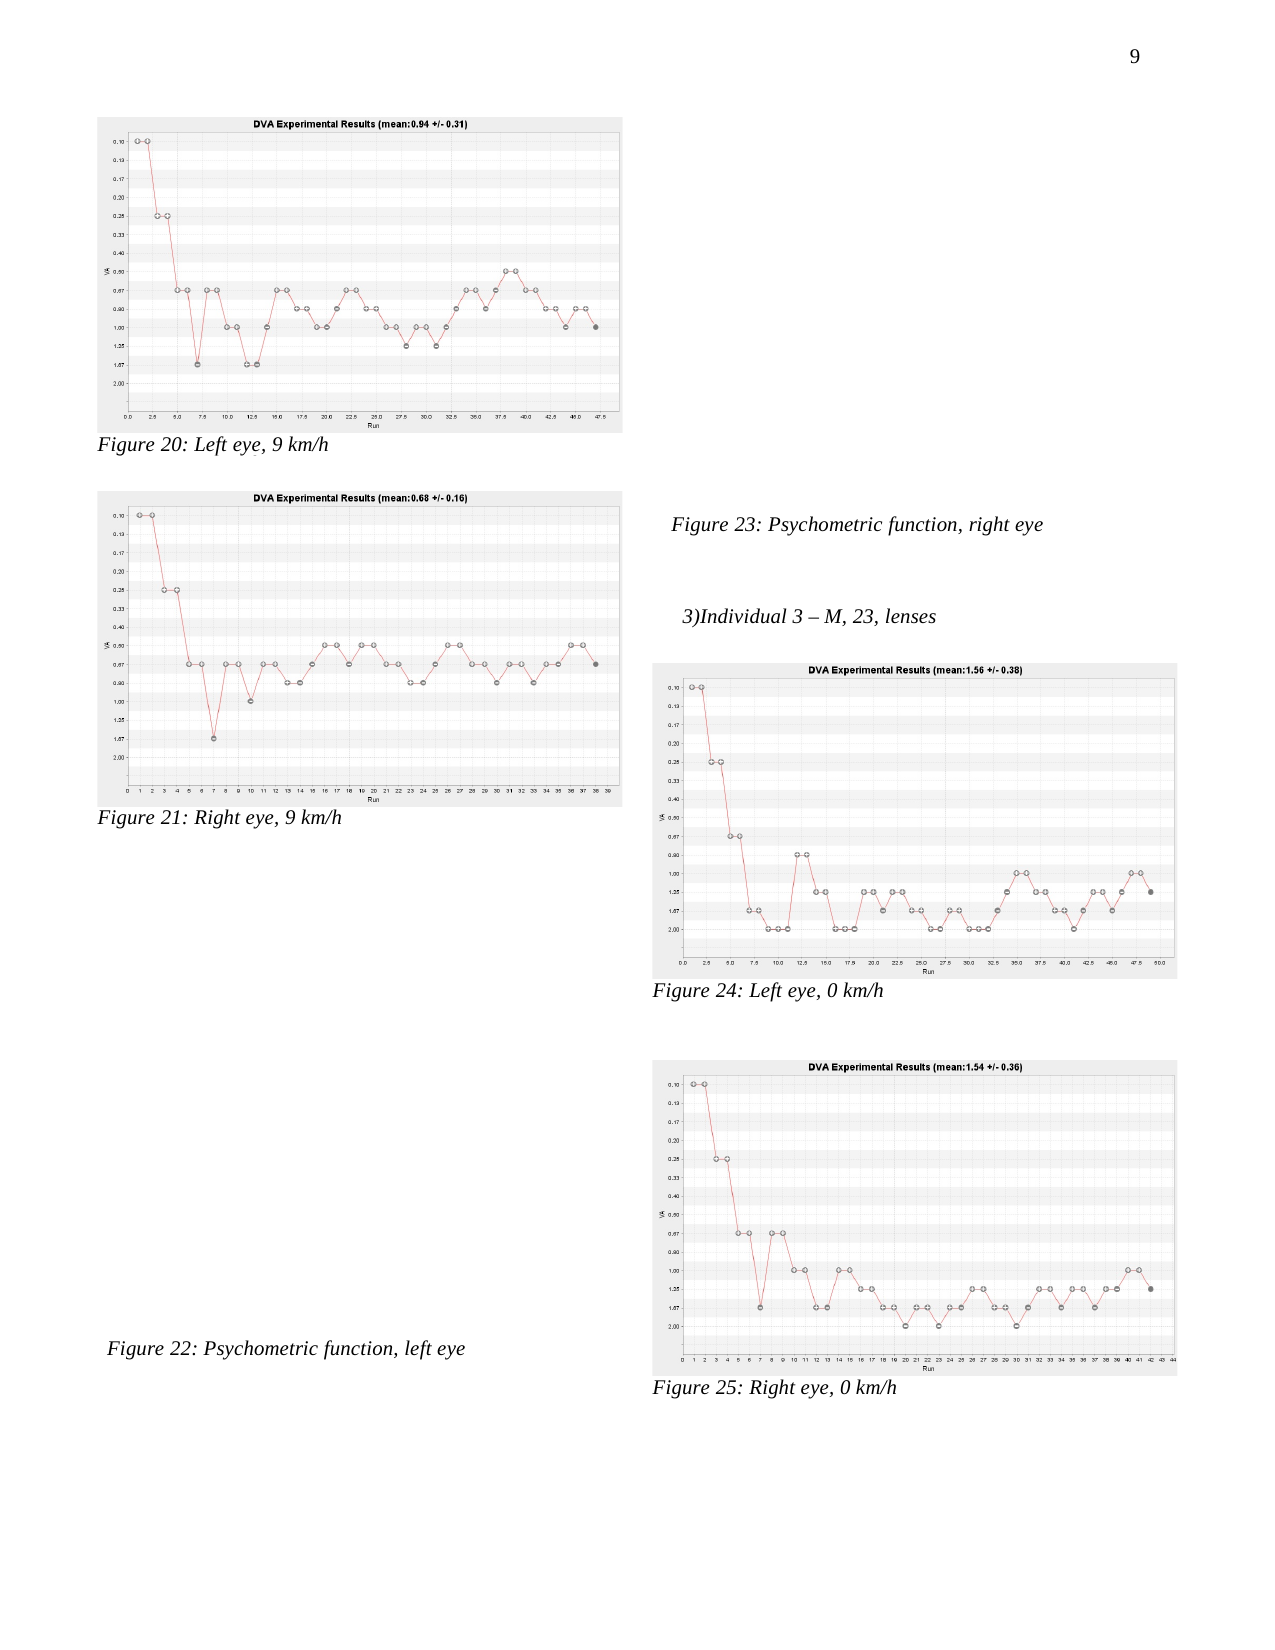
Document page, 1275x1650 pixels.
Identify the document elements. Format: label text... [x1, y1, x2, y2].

text Figure 25: Right eye, 0 km/h [652, 1376, 1177, 1398]
picture [97, 117, 623, 433]
text Figure 20: Left eye, 9 km/h [97, 433, 622, 456]
picture [652, 663, 1178, 979]
text Figure 21: Right eye, 9 km/h [97, 807, 622, 829]
picture [97, 491, 623, 807]
picture [652, 1060, 1178, 1376]
text Figure 22: Psychometric function, left eye [107, 917, 632, 1360]
text Figure 23: Psychometric function, right eye [671, 117, 1196, 536]
subtitle Individual 3 – M, 23, lenses [682, 605, 1177, 628]
text Figure 24: Left eye, 0 km/h [652, 979, 1177, 1002]
